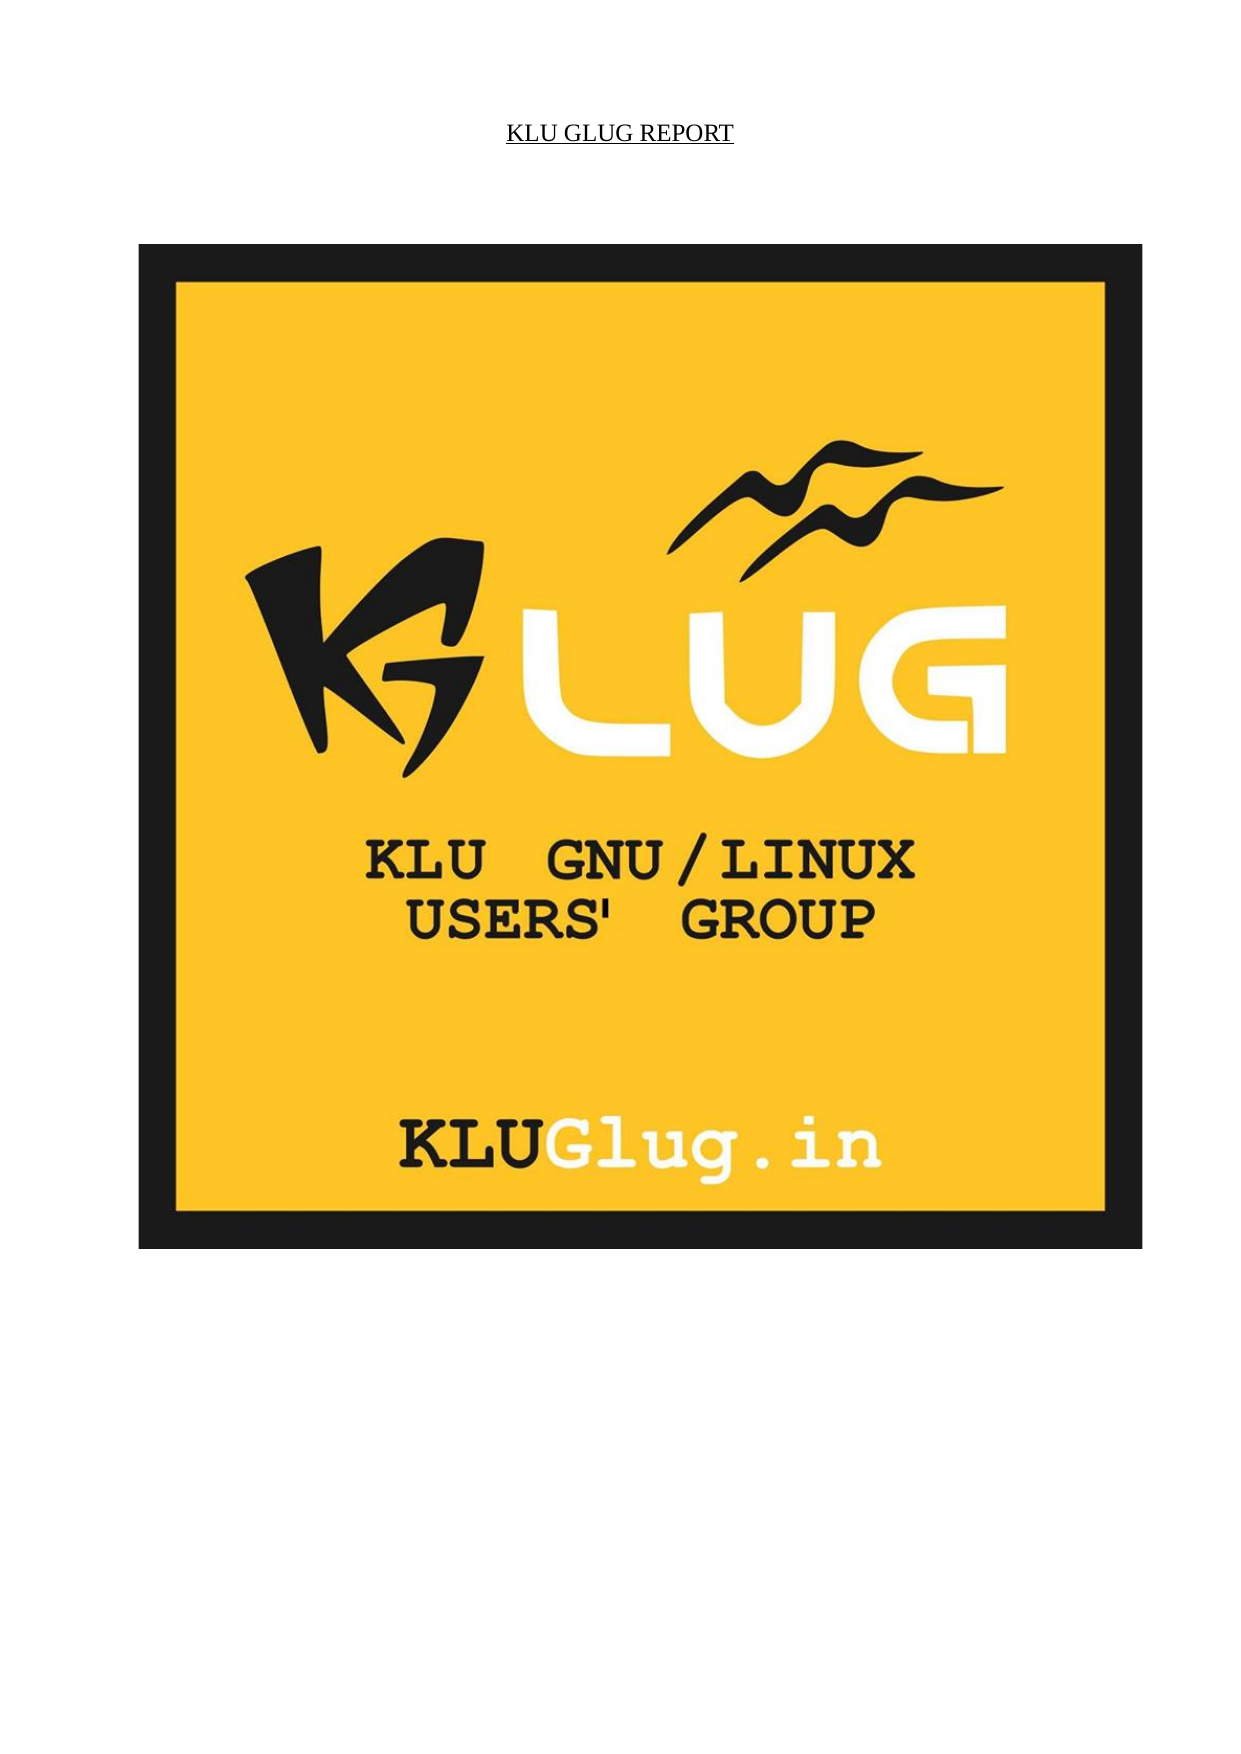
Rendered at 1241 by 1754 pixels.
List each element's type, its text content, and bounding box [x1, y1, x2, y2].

text KLU GLUG REPORT [118, 118, 1122, 147]
picture [138, 244, 1143, 1249]
